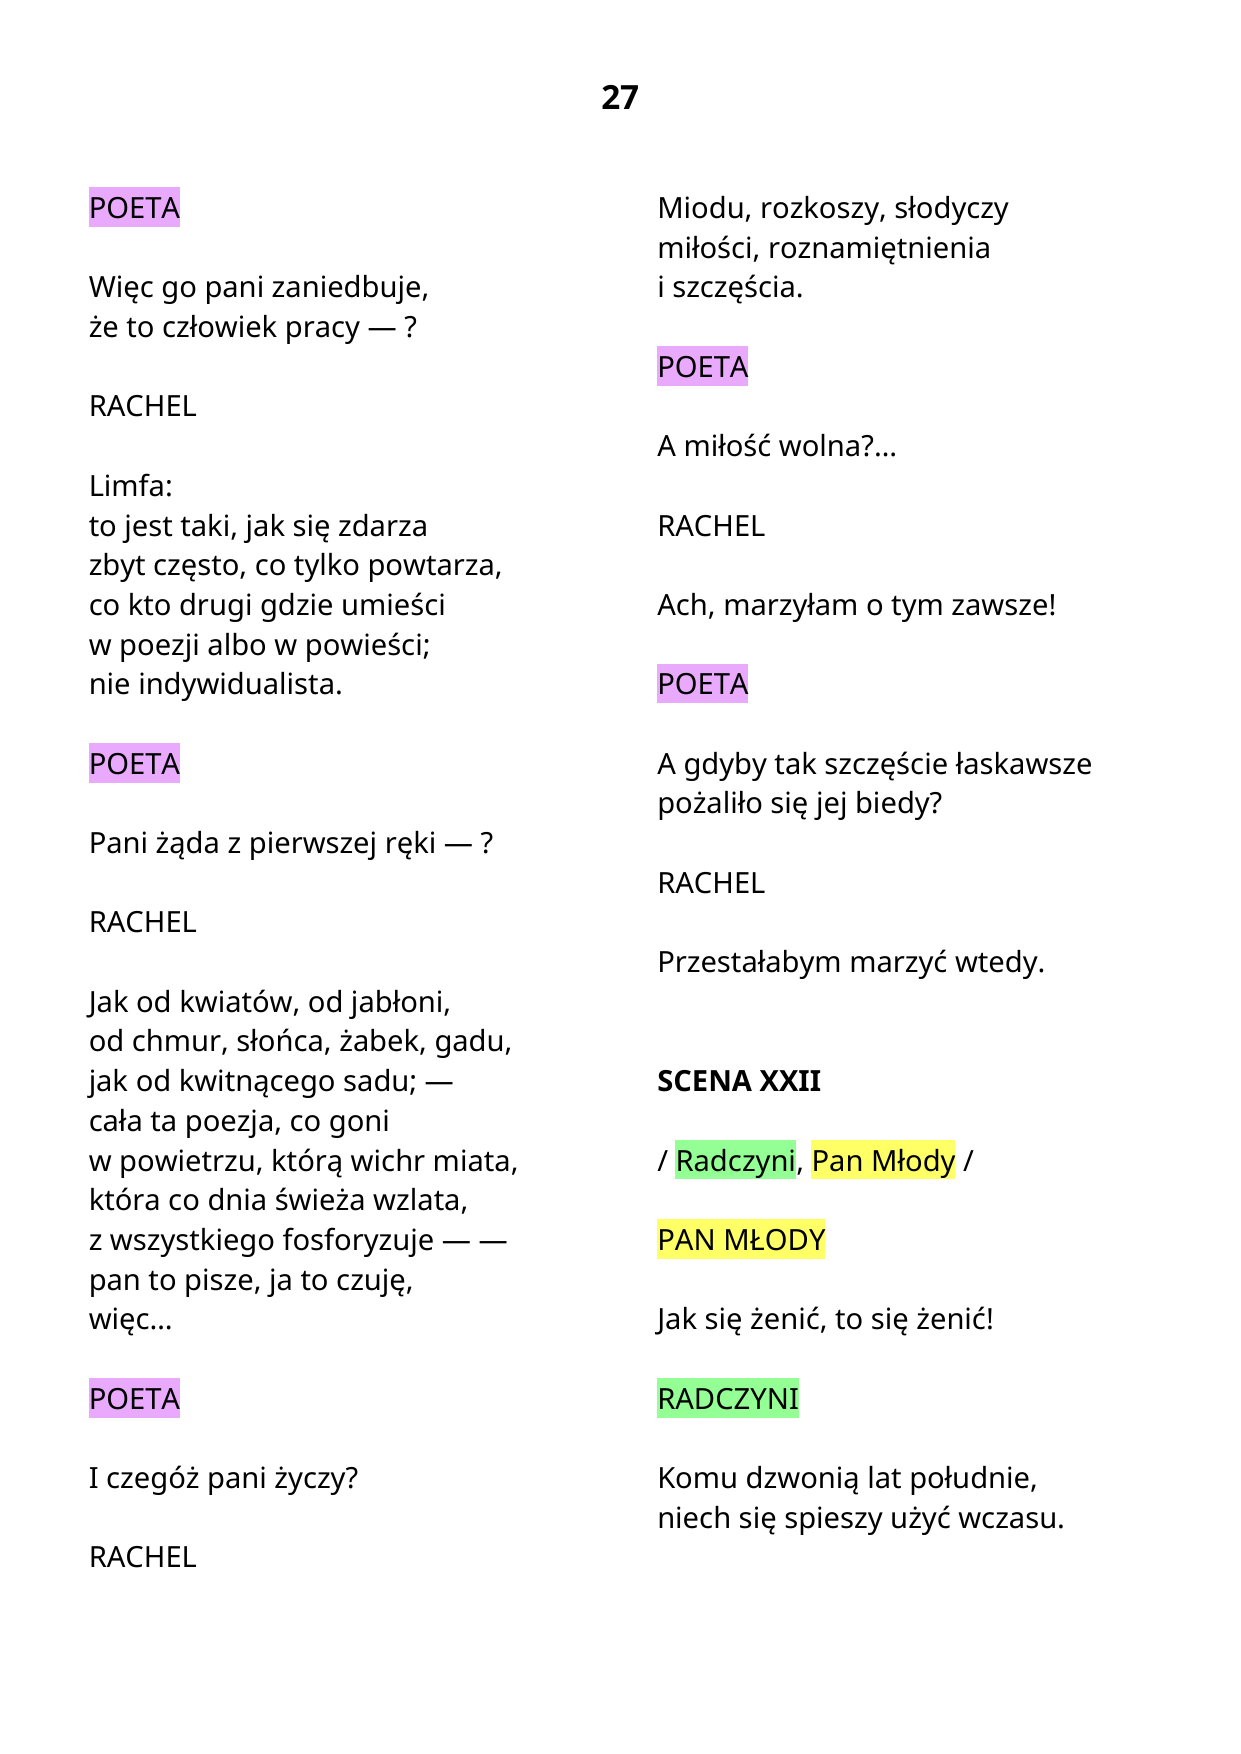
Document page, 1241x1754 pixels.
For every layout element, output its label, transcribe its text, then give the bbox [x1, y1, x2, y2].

text jak od kwitnącego sadu; — [88, 1060, 583, 1100]
text POETA [88, 187, 583, 227]
text Limfa: [88, 465, 583, 505]
text PAN MŁODY [657, 1219, 1152, 1259]
text w powietrzu, którą wichr miata, [88, 1140, 583, 1179]
text RACHEL [657, 862, 1152, 902]
text POETA [657, 346, 1152, 386]
text pożaliło się jej biedy? [657, 783, 1152, 822]
text Ach, marzyłam o tym zawsze! [657, 584, 1152, 624]
text Przestałabym marzyć wtedy. [657, 941, 1152, 981]
text z wszystkiego fosforyzuje — — [88, 1219, 583, 1259]
text POETA [88, 1378, 583, 1418]
text w poezji albo w powieści; [88, 624, 583, 663]
text cała ta poezja, co goni [88, 1100, 583, 1140]
text Jak od kwiatów, od jabłoni, [88, 981, 583, 1021]
text i szczęścia. [657, 267, 1152, 306]
text POETA [657, 663, 1152, 703]
text zbyt często, co tylko powtarza, [88, 544, 583, 584]
text A gdyby tak szczęście łaskawsze [657, 743, 1152, 783]
text SCENA XXII [657, 1060, 1152, 1100]
text Jak się żenić, to się żenić! [657, 1298, 1152, 1338]
text A miłość wolna?… [657, 425, 1152, 465]
text I czegóż pani życzy? [88, 1457, 583, 1497]
text nie indywidualista. [88, 663, 583, 703]
text więc… [88, 1298, 583, 1338]
text / Radczyni, Pan Młody / [657, 1140, 1152, 1179]
text to jest taki, jak się zdarza [88, 505, 583, 544]
text od chmur, słońca, żabek, gadu, [88, 1021, 583, 1060]
text RADCZYNI [657, 1378, 1152, 1418]
text RACHEL [657, 505, 1152, 544]
text Więc go pani zaniedbuje, [88, 267, 583, 306]
text Komu dzwonią lat południe, [657, 1457, 1152, 1497]
text RACHEL [88, 386, 583, 425]
text Pani żąda z pierwszej ręki — ? [88, 822, 583, 862]
text POETA [88, 743, 583, 783]
text która co dnia świeża wzlata, [88, 1179, 583, 1219]
text miłości, roznamiętnienia [657, 227, 1152, 267]
text że to człowiek pracy — ? [88, 306, 583, 346]
text RACHEL [88, 1537, 583, 1576]
text pan to pisze, ja to czuję, [88, 1259, 583, 1298]
text Miodu, rozkoszy, słodyczy [657, 187, 1152, 227]
text RACHEL [88, 902, 583, 941]
text niech się spieszy użyć wczasu. [657, 1497, 1152, 1537]
text co kto drugi gdzie umieści [88, 584, 583, 624]
